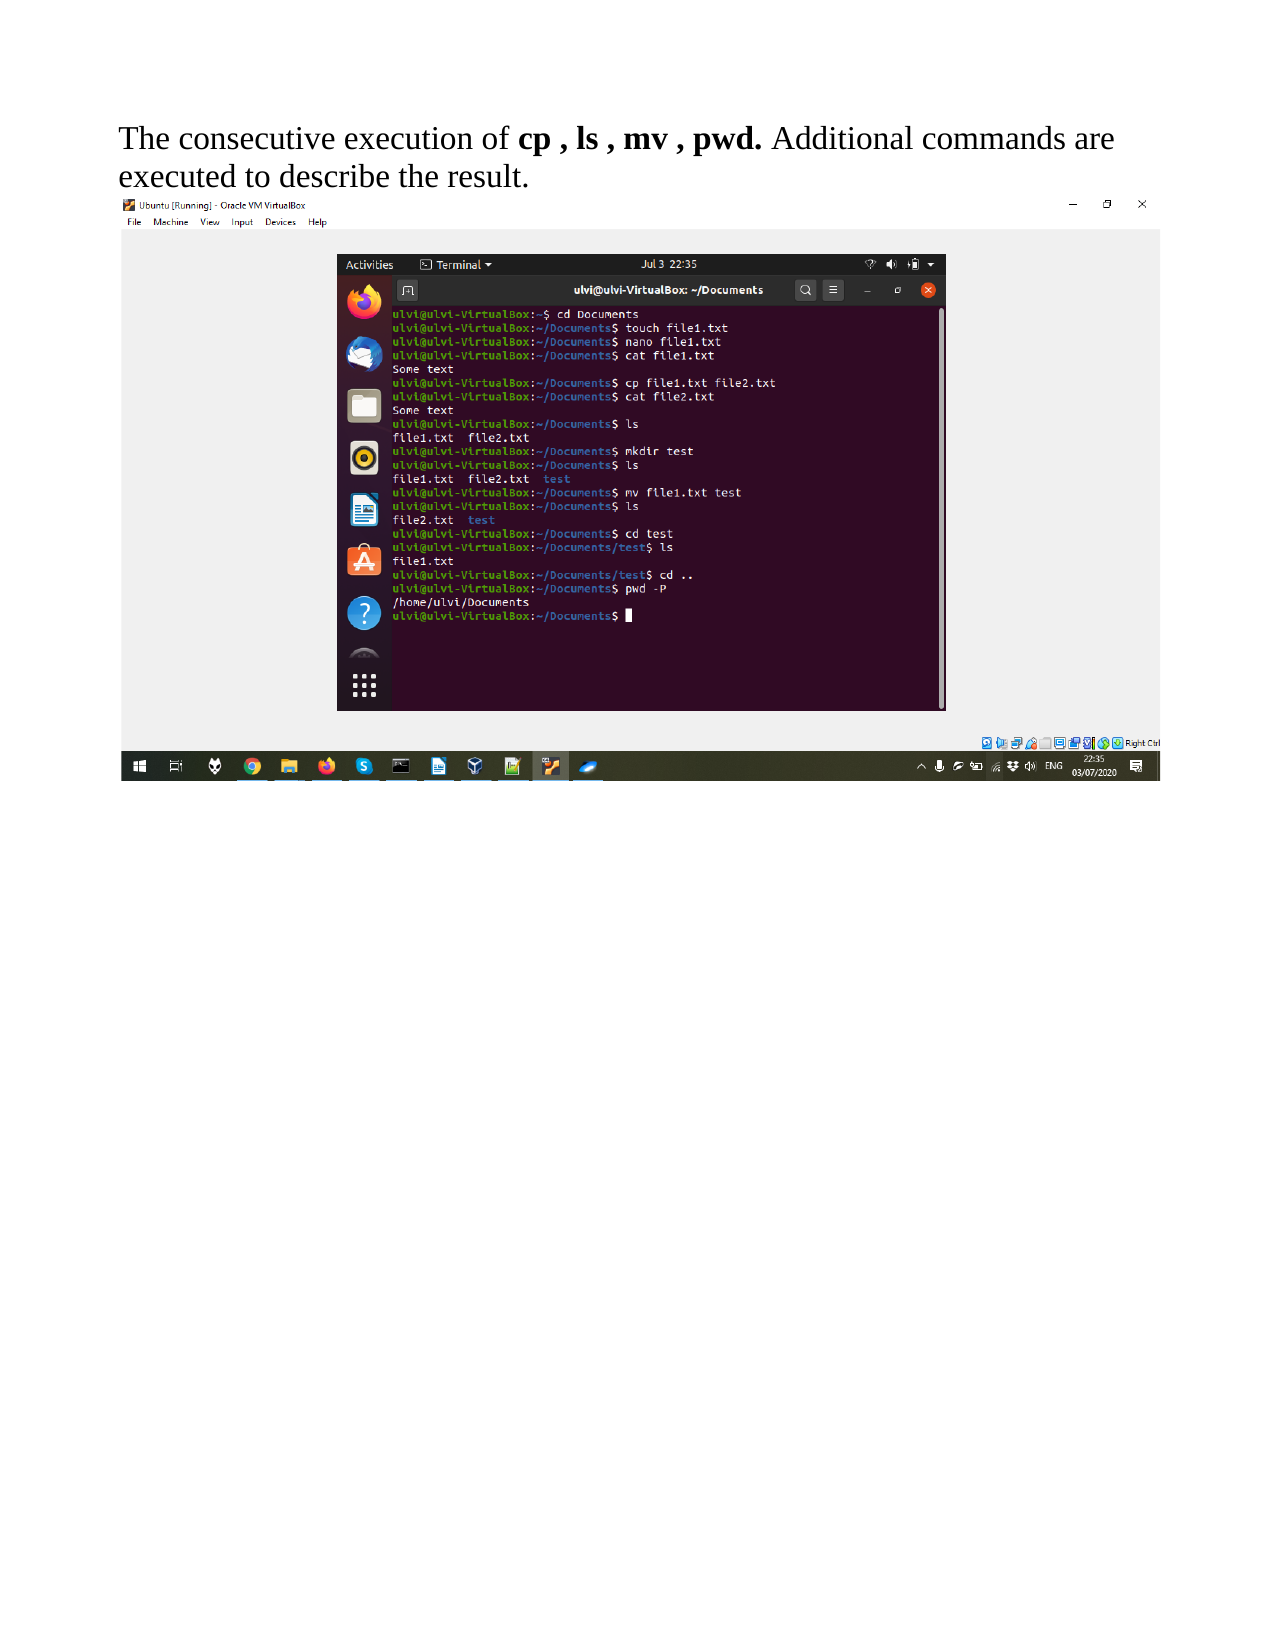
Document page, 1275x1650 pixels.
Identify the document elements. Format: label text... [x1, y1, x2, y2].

text The consecutive execution of cp , ls , mv , pwd. Additional commands are executed to describe the result. [118, 118, 1157, 195]
picture [121, 196, 1161, 781]
